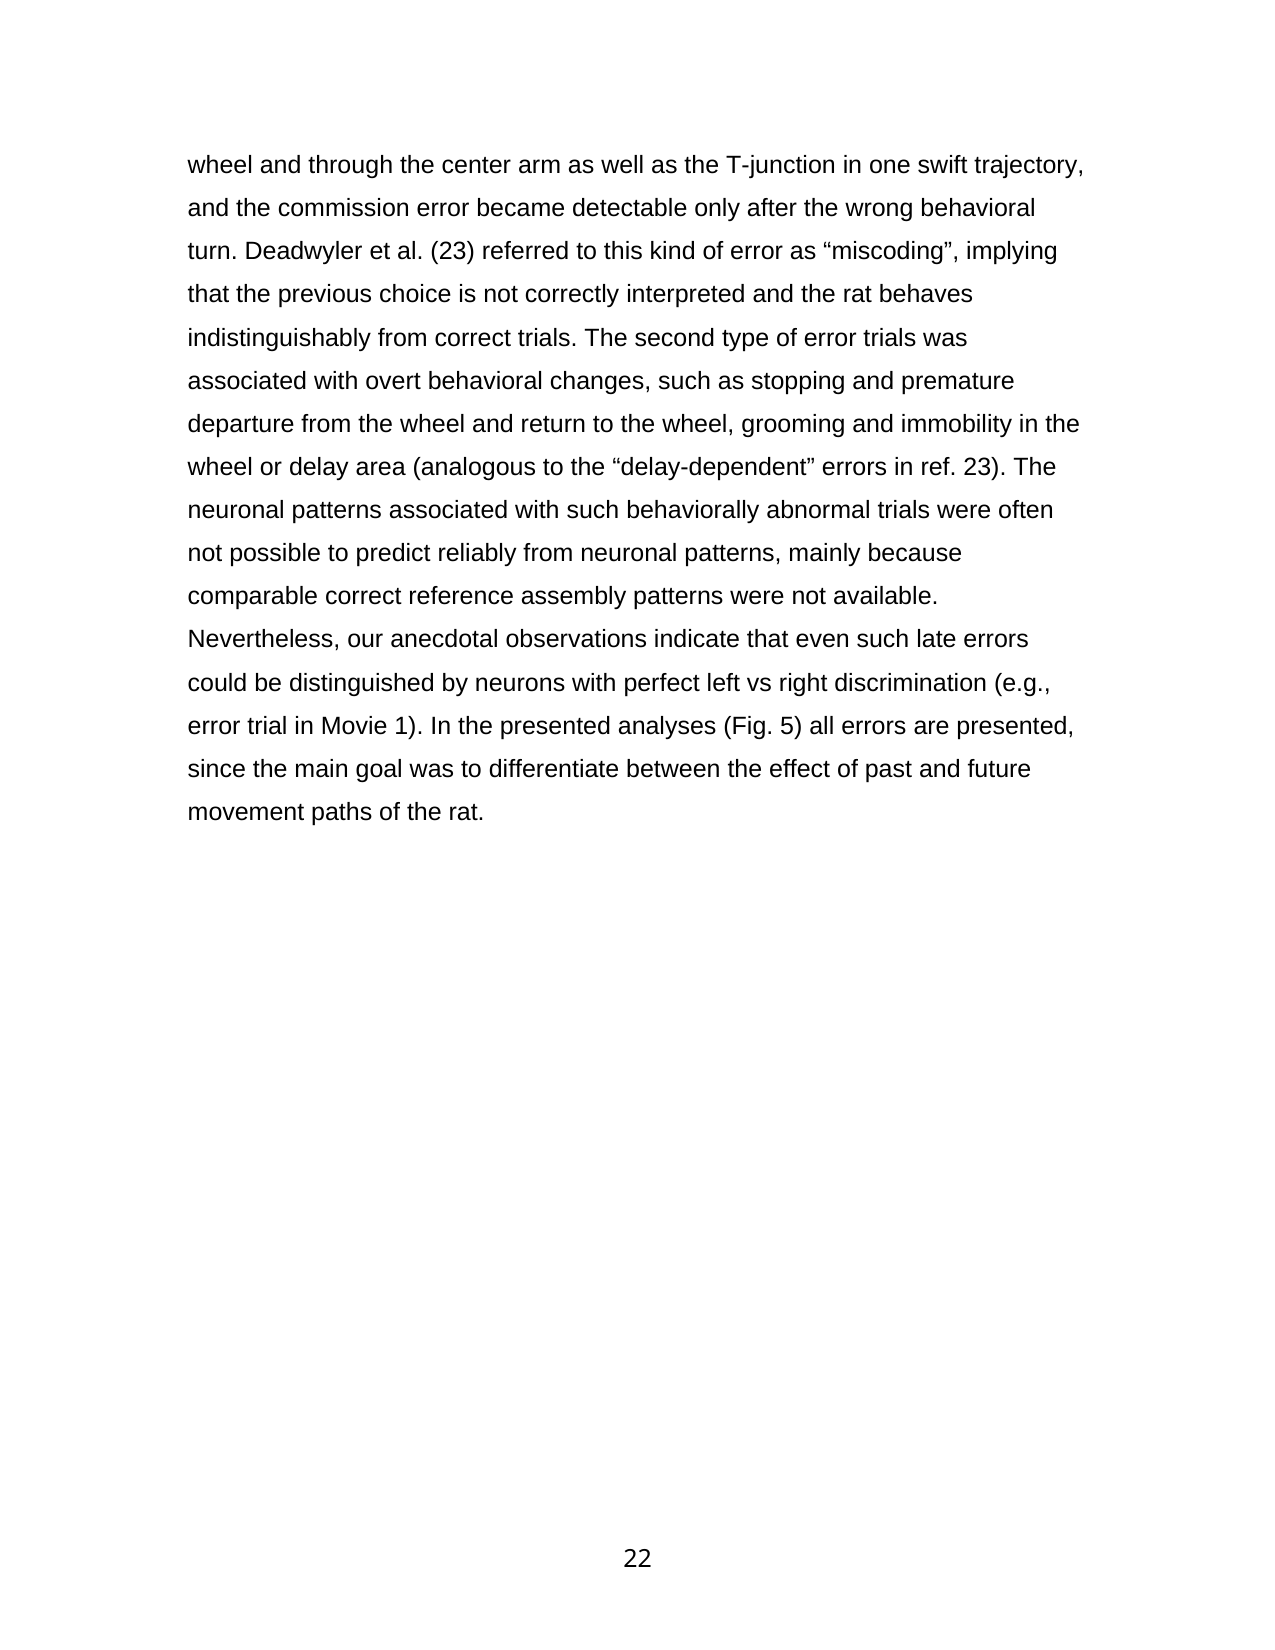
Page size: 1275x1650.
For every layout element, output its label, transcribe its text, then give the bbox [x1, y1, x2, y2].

text wheel and through the center arm as well as the T-junction in one swift trajectory, and the commission error became detectable only after the wrong behavioral turn. Deadwyler et al. (23) referred to this kind of error as “miscoding”, implying that the previous choice is not correctly interpreted and the rat behaves indistinguishably from correct trials. The second type of error trials was associated with overt behavioral changes, such as stopping and premature departure from the wheel and return to the wheel, grooming and immobility in the wheel or delay area (analogous to the “delay-dependent” errors in ref. 23). The neuronal patterns associated with such behaviorally abnormal trials were often not possible to predict reliably from neuronal patterns, mainly because comparable correct reference assembly patterns were not available. Nevertheless, our anecdotal observations indicate that even such late errors could be distinguished by neurons with perfect left vs right discrimination (e.g., error trial in Movie 1). In the presented analyses (Fig. 5) all errors are presented, since the main goal was to differentiate between the effect of past and future movement paths of the rat. [187, 150, 1087, 826]
